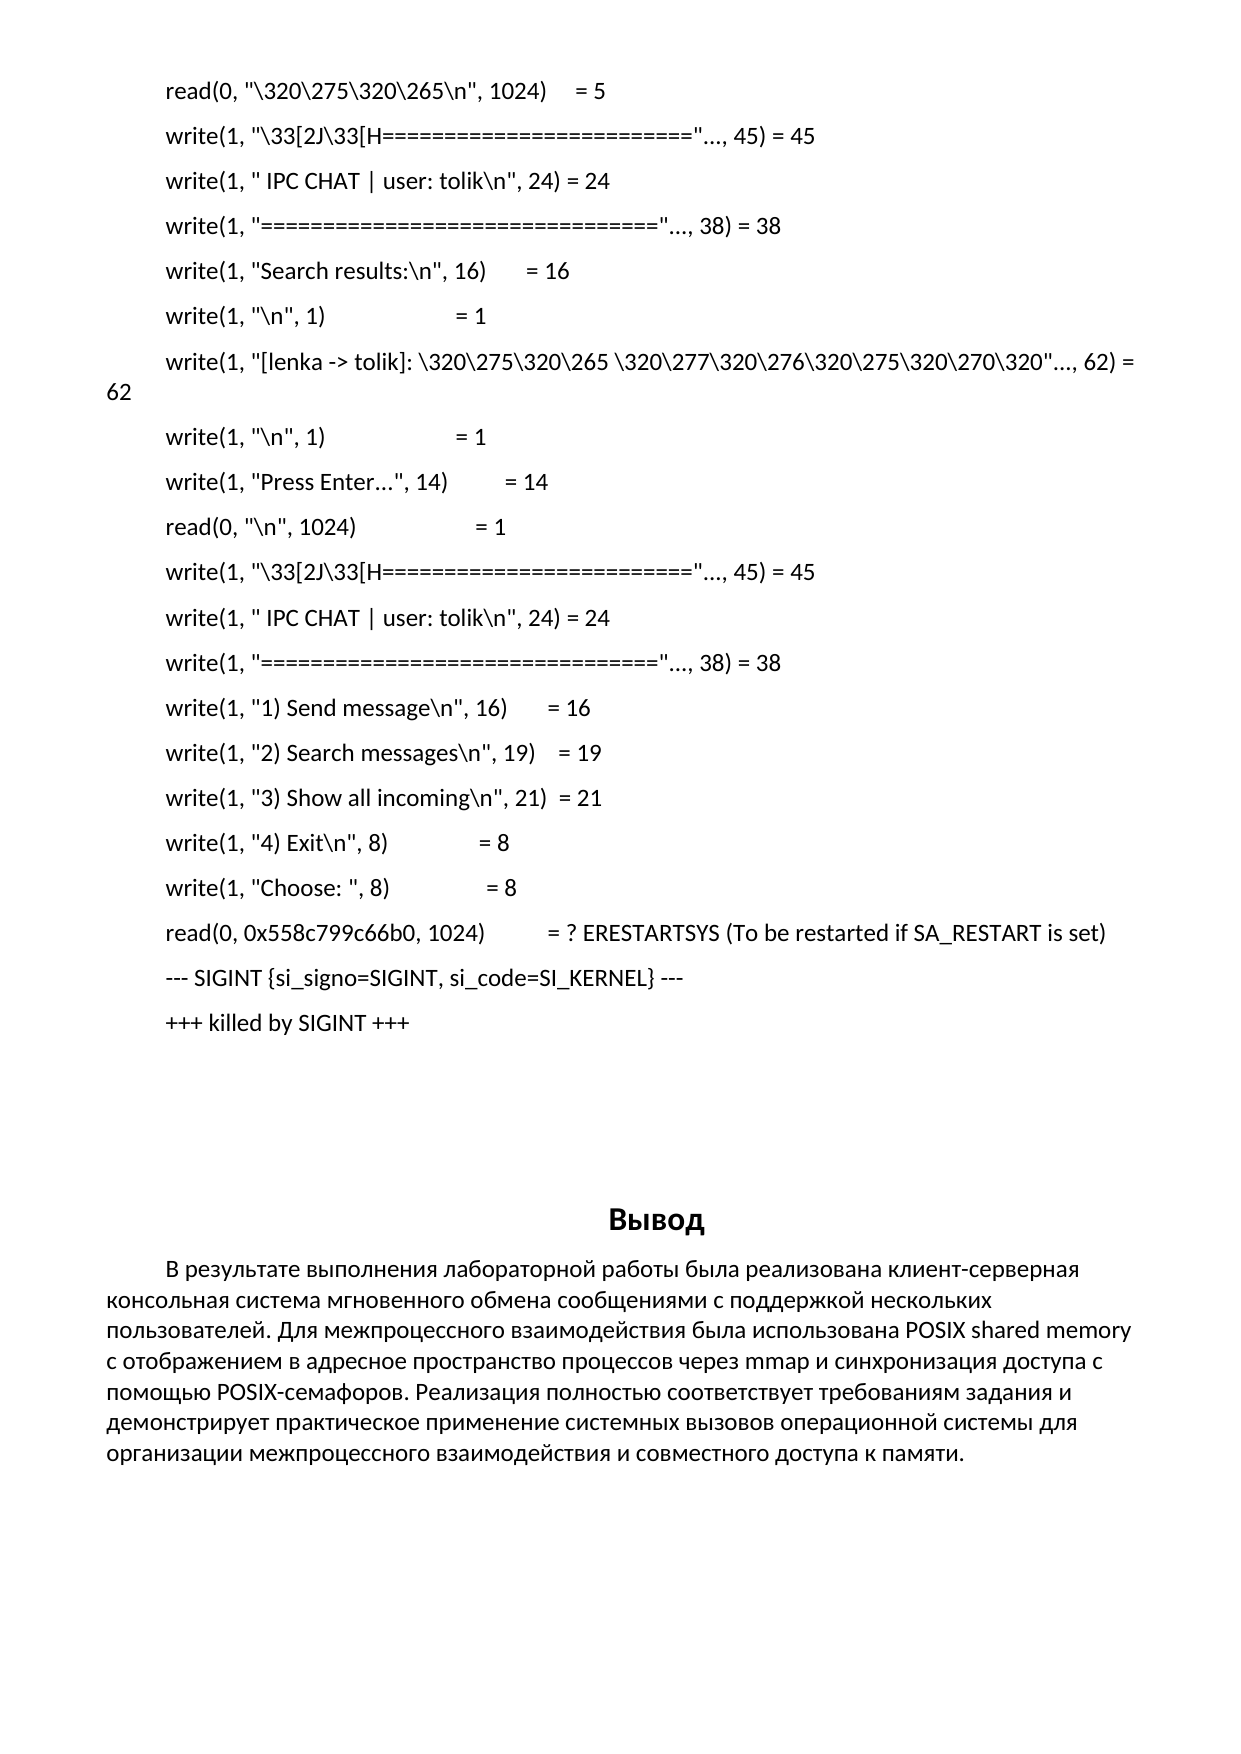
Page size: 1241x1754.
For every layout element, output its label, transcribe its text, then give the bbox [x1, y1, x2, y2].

text read(0, 0x558c799c66b0, 1024) = ? ERESTARTSYS (To be restarted if SA_RESTART is set) [106, 917, 1147, 948]
text write(1, "\n", 1) = 1 [106, 421, 1147, 452]
text read(0, "\n", 1024) = 1 [106, 511, 1147, 542]
text write(1, "[lenka -> tolik]: \320\275\320\265 \320\277\320\276\320\275\320\270\320"..., 62) = 62 [106, 346, 1147, 407]
text write(1, " IPC CHAT | user: tolik\n", 24) = 24 [106, 602, 1147, 632]
text write(1, "================================"..., 38) = 38 [106, 210, 1147, 241]
text write(1, "3) Show all incoming\n", 21) = 21 [106, 782, 1147, 813]
text write(1, "\33[2J\33[H========================="..., 45) = 45 [106, 557, 1147, 587]
text write(1, "Search results:\n", 16) = 16 [106, 255, 1147, 286]
text write(1, "Press Enter...", 14) = 14 [106, 466, 1147, 497]
text write(1, "4) Exit\n", 8) = 8 [106, 827, 1147, 858]
text write(1, "================================"..., 38) = 38 [106, 647, 1147, 677]
text write(1, "\33[2J\33[H========================="..., 45) = 45 [106, 120, 1147, 151]
text read(0, "\320\275\320\265\n", 1024) = 5 [106, 75, 1147, 106]
text write(1, " IPC CHAT | user: tolik\n", 24) = 24 [106, 165, 1147, 196]
text --- SIGINT {si_signo=SIGINT, si_code=SI_KERNEL} --- [106, 962, 1147, 993]
text В результате выполнения лабораторной работы была реализована клиент-серверная консольная система мгновенного обмена сообщениями с поддержкой нескольких пользователей. Для межпроцессного взаимодействия была использована POSIX shared memory с отображением в адресное пространство процессов через mmap и синхронизация доступа с помощью POSIX-семафоров. Реализация полностью соответствует требованиям задания и демонстрирует практическое применение системных вызовов операционной системы для организации межпроцессного взаимодействия и совместного доступа к памяти. [106, 1253, 1147, 1467]
text write(1, "Choose: ", 8) = 8 [106, 872, 1147, 903]
text write(1, "2) Search messages\n", 19) = 19 [106, 737, 1147, 767]
text +++ killed by SIGINT +++ [106, 1008, 1147, 1038]
text write(1, "\n", 1) = 1 [106, 301, 1147, 331]
text write(1, "1) Send message\n", 16) = 16 [106, 692, 1147, 722]
text Вывод [106, 1198, 1147, 1239]
